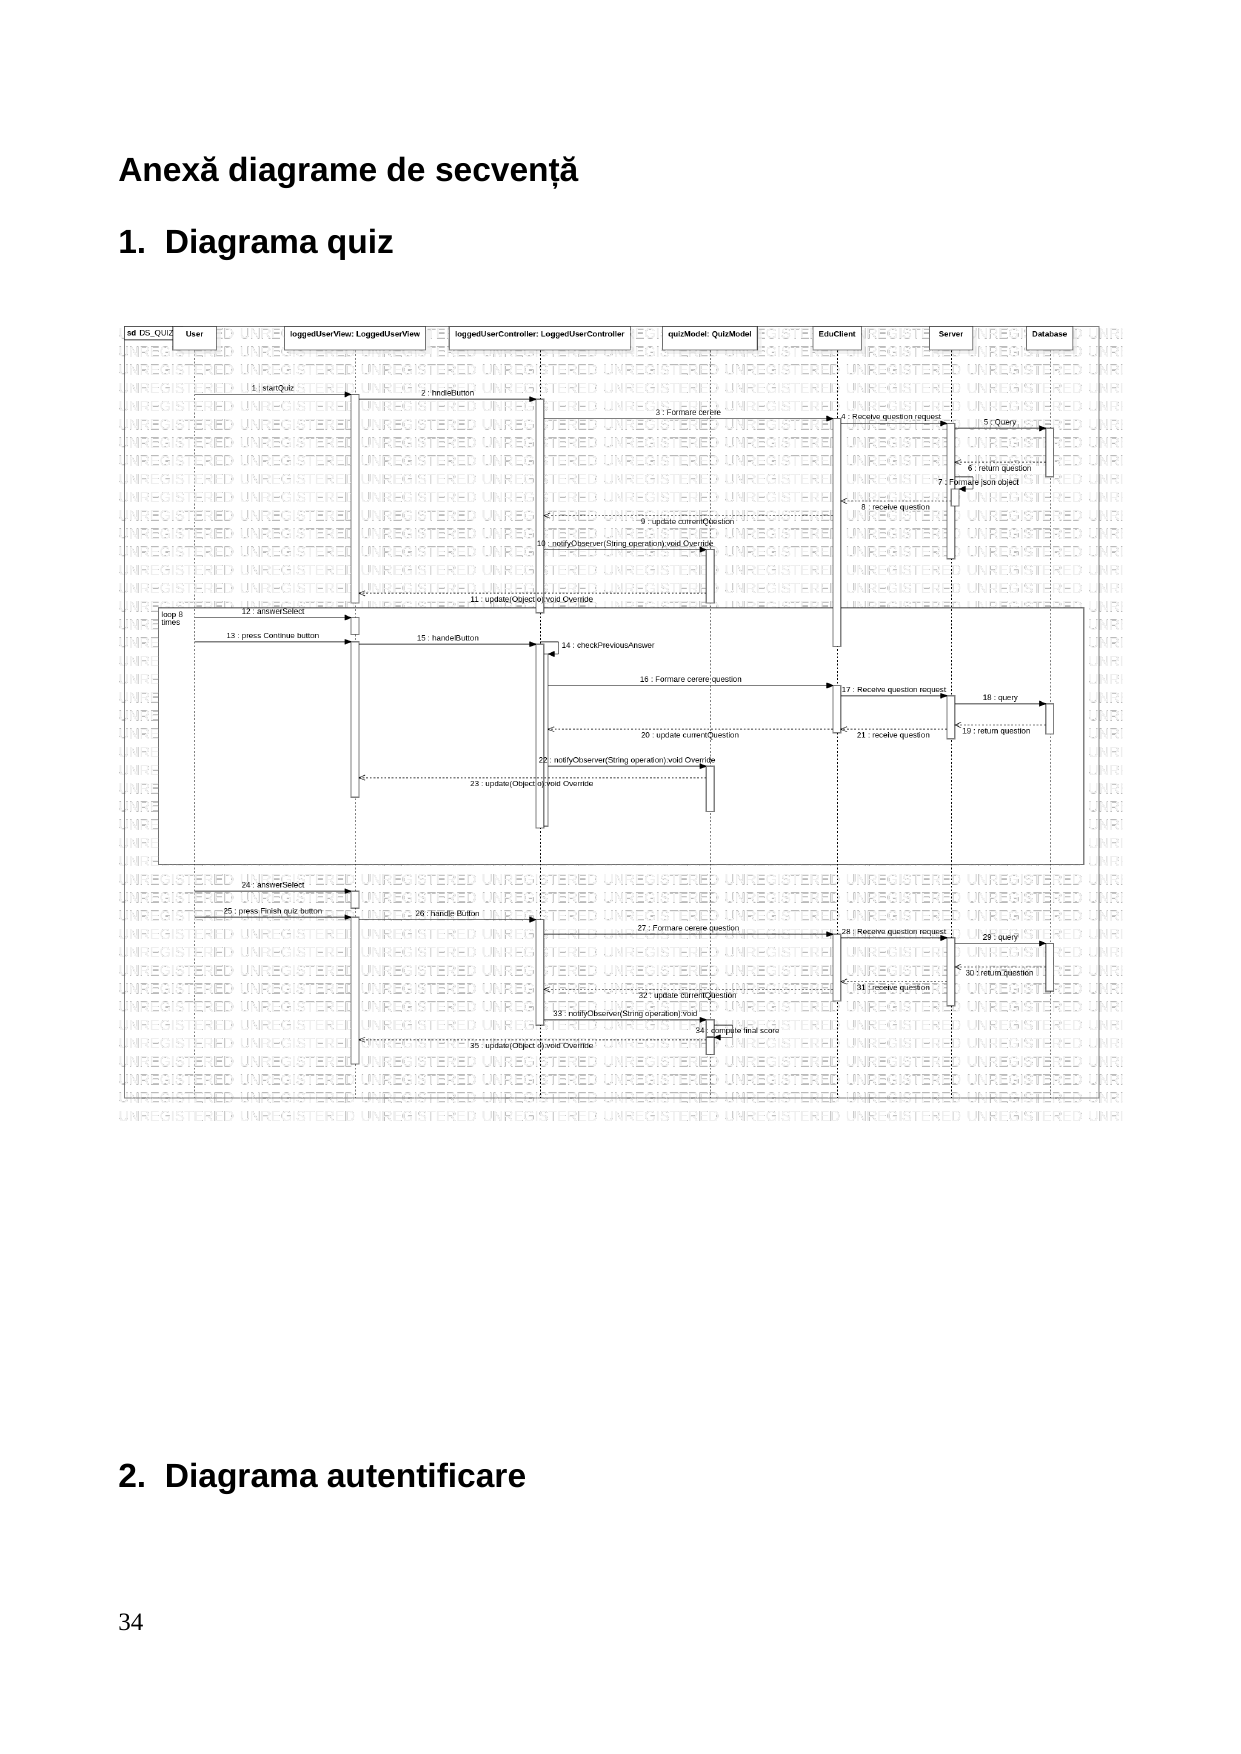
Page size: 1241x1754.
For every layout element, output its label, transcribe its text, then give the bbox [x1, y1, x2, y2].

subtitle 2. Diagrama autentificare [118, 1456, 1122, 1494]
subtitle 1. Diagrama quiz [118, 222, 1122, 261]
picture [118, 320, 1123, 1122]
subtitle Anexă diagrame de secvență [118, 150, 1122, 188]
